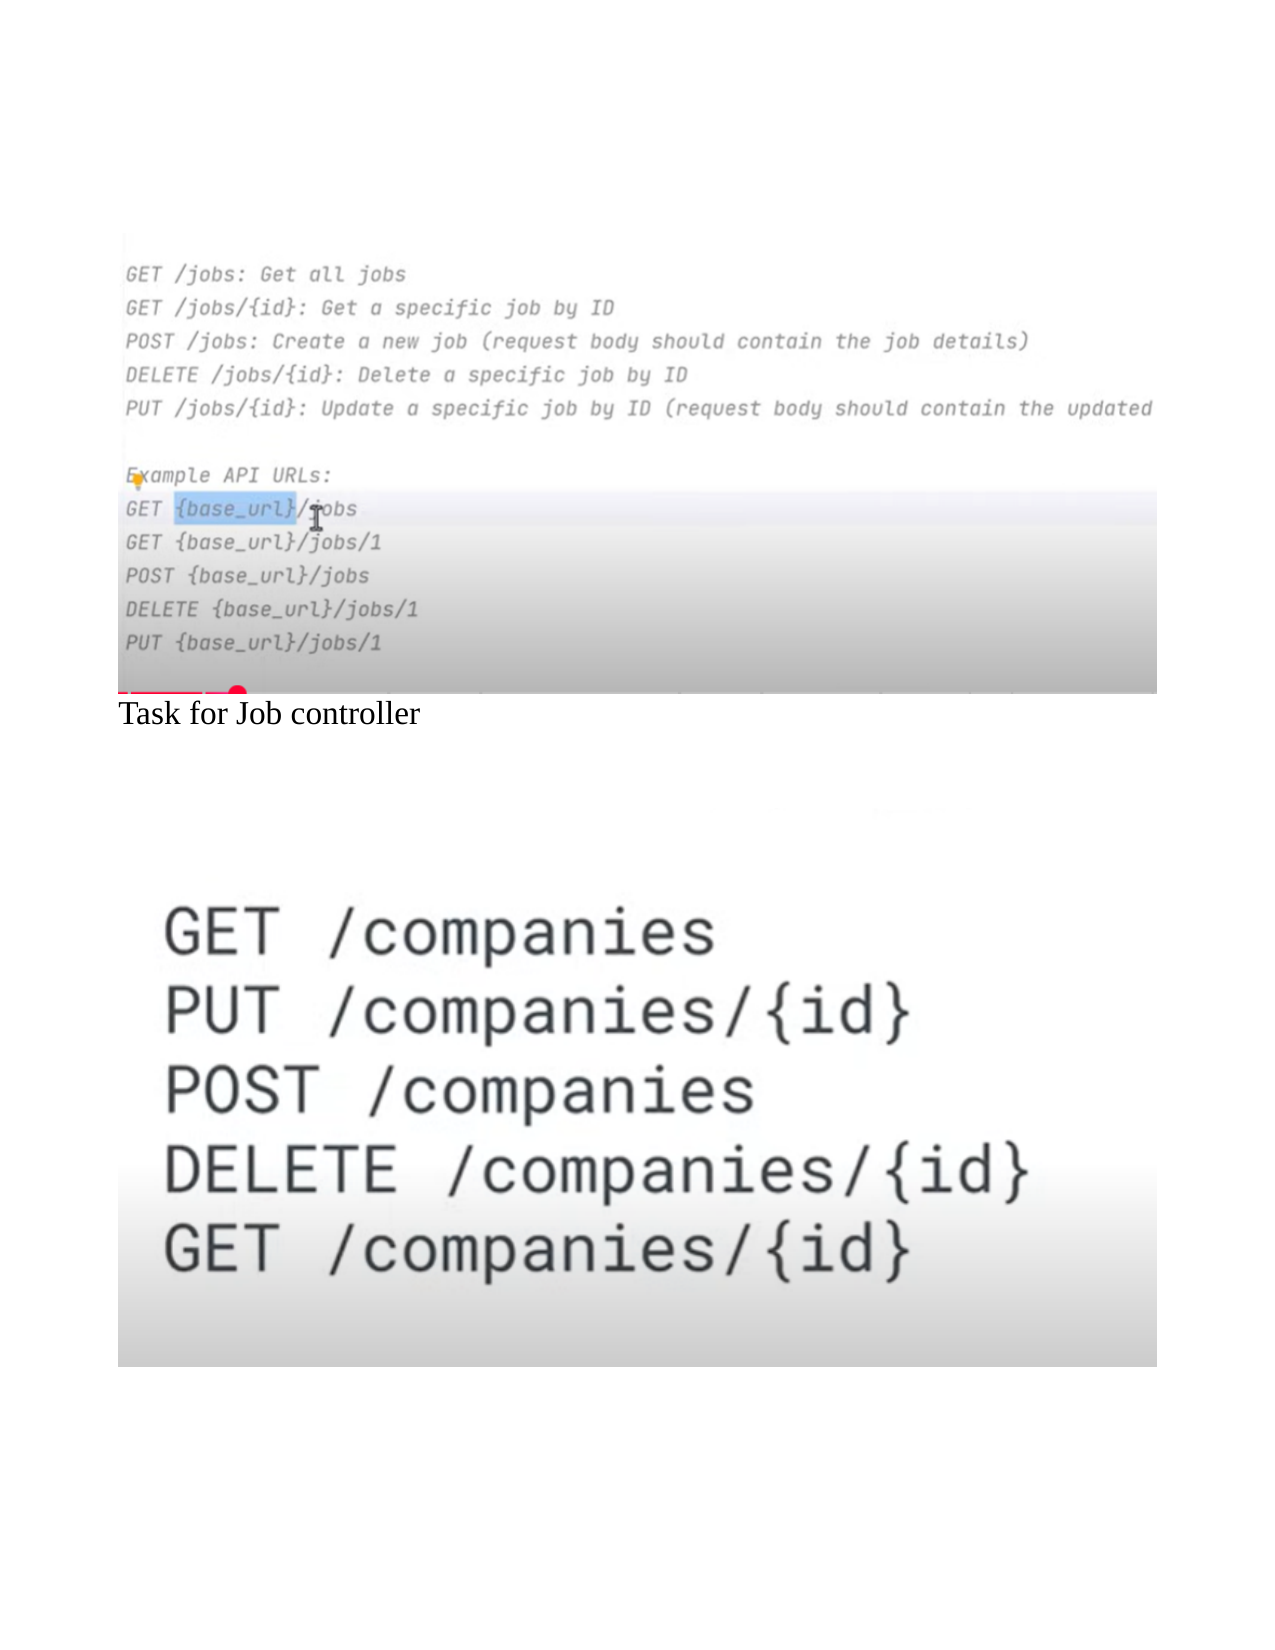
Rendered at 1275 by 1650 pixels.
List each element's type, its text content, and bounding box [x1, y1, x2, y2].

picture [118, 808, 1157, 1367]
text Task for Job controller [118, 694, 1157, 770]
picture [118, 233, 1157, 694]
